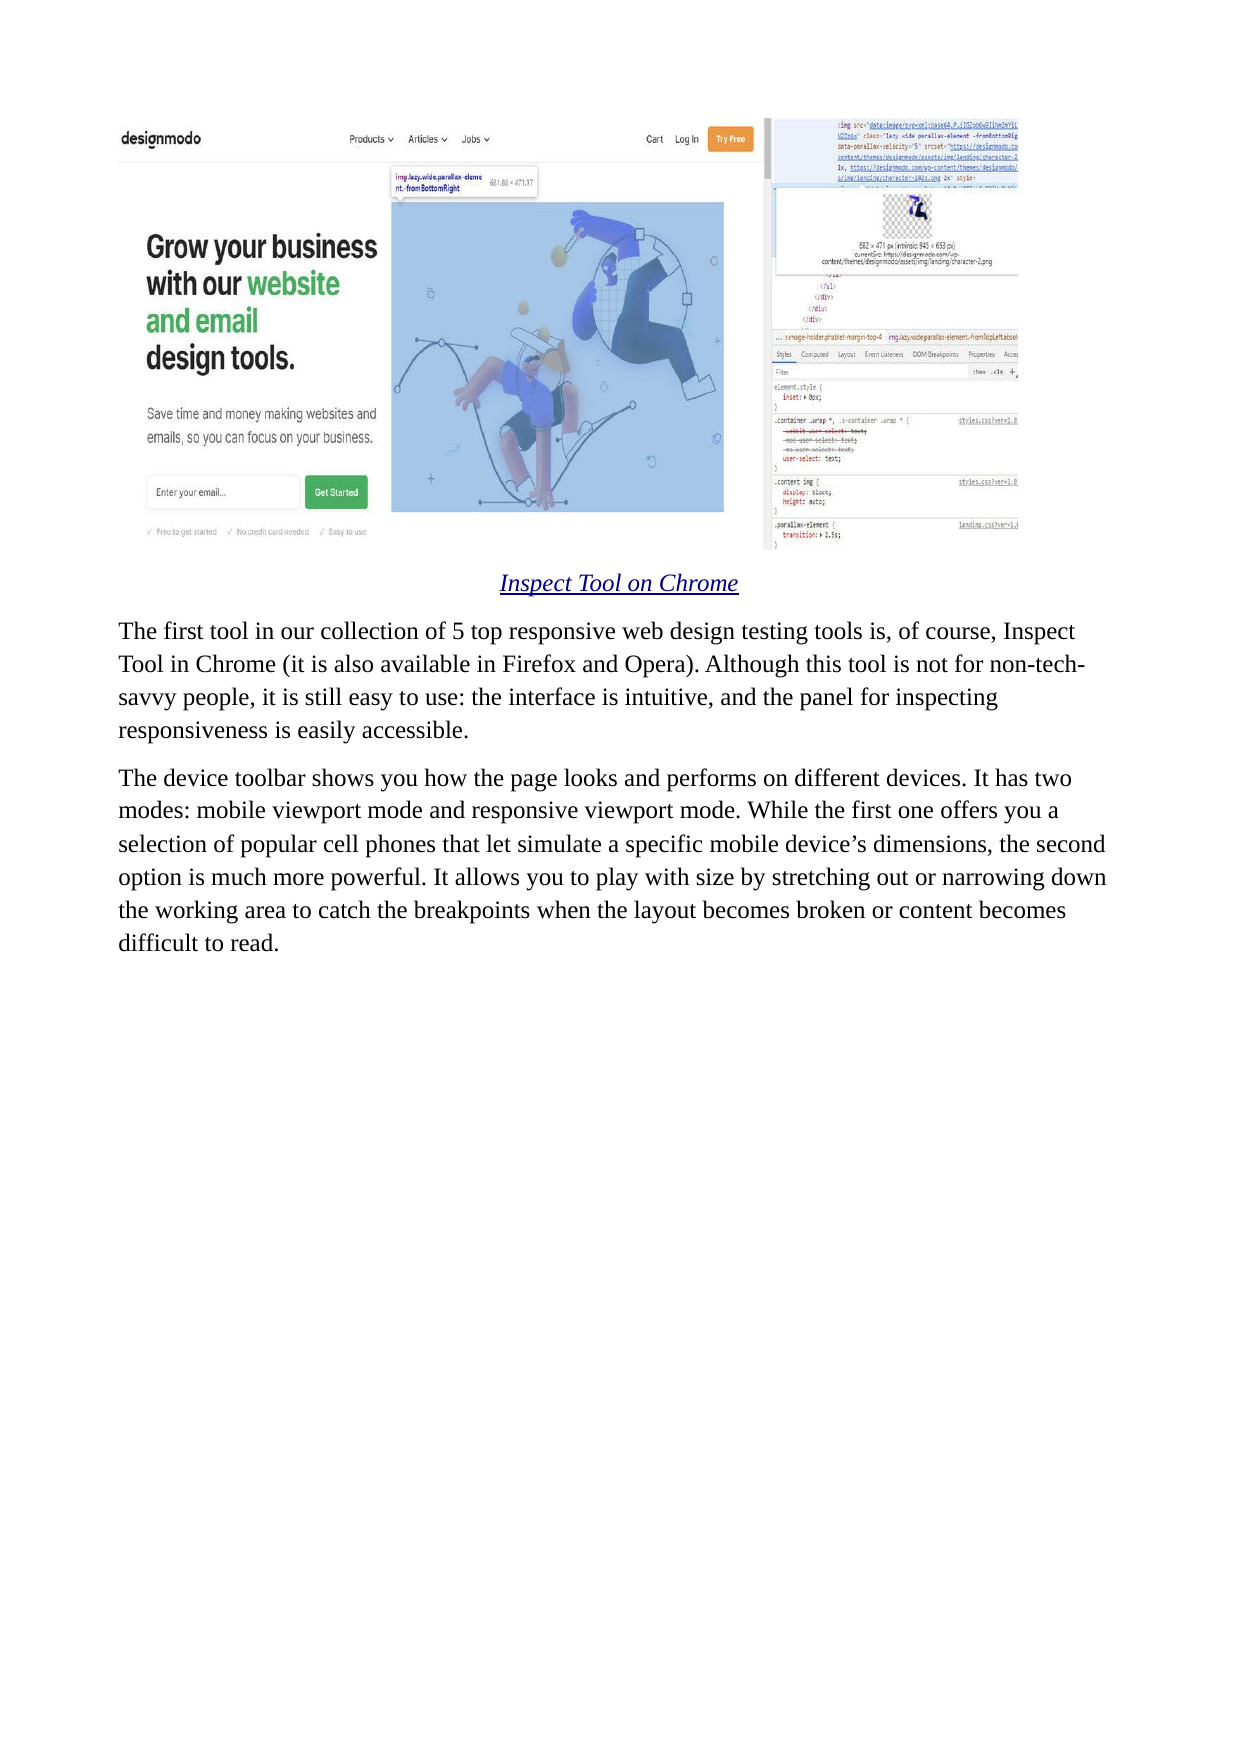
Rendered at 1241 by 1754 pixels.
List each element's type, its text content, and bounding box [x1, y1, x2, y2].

text Inspect Tool on Chrome [118, 568, 1122, 597]
picture [118, 118, 1019, 550]
text The first tool in our collection of 5 top responsive web design testing tools is, of course, Inspect Tool in Chrome (it is also available in Firefox and Opera). Although this tool is not for non-tech-savvy people, it is still easy to use: the interface is intuitive, and the panel for inspecting responsiveness is easily accessible. [118, 616, 1122, 744]
text The device toolbar shows you how the page looks and performs on different devices. It has two modes: mobile viewport mode and responsive viewport mode. While the first one offers you a selection of popular cell phones that let simulate a specific mobile device’s dimensions, the second option is much more powerful. It allows you to play with size by stretching out or narrowing down the working area to catch the breakpoints when the layout becomes broken or content becomes difficult to read. [118, 763, 1122, 956]
